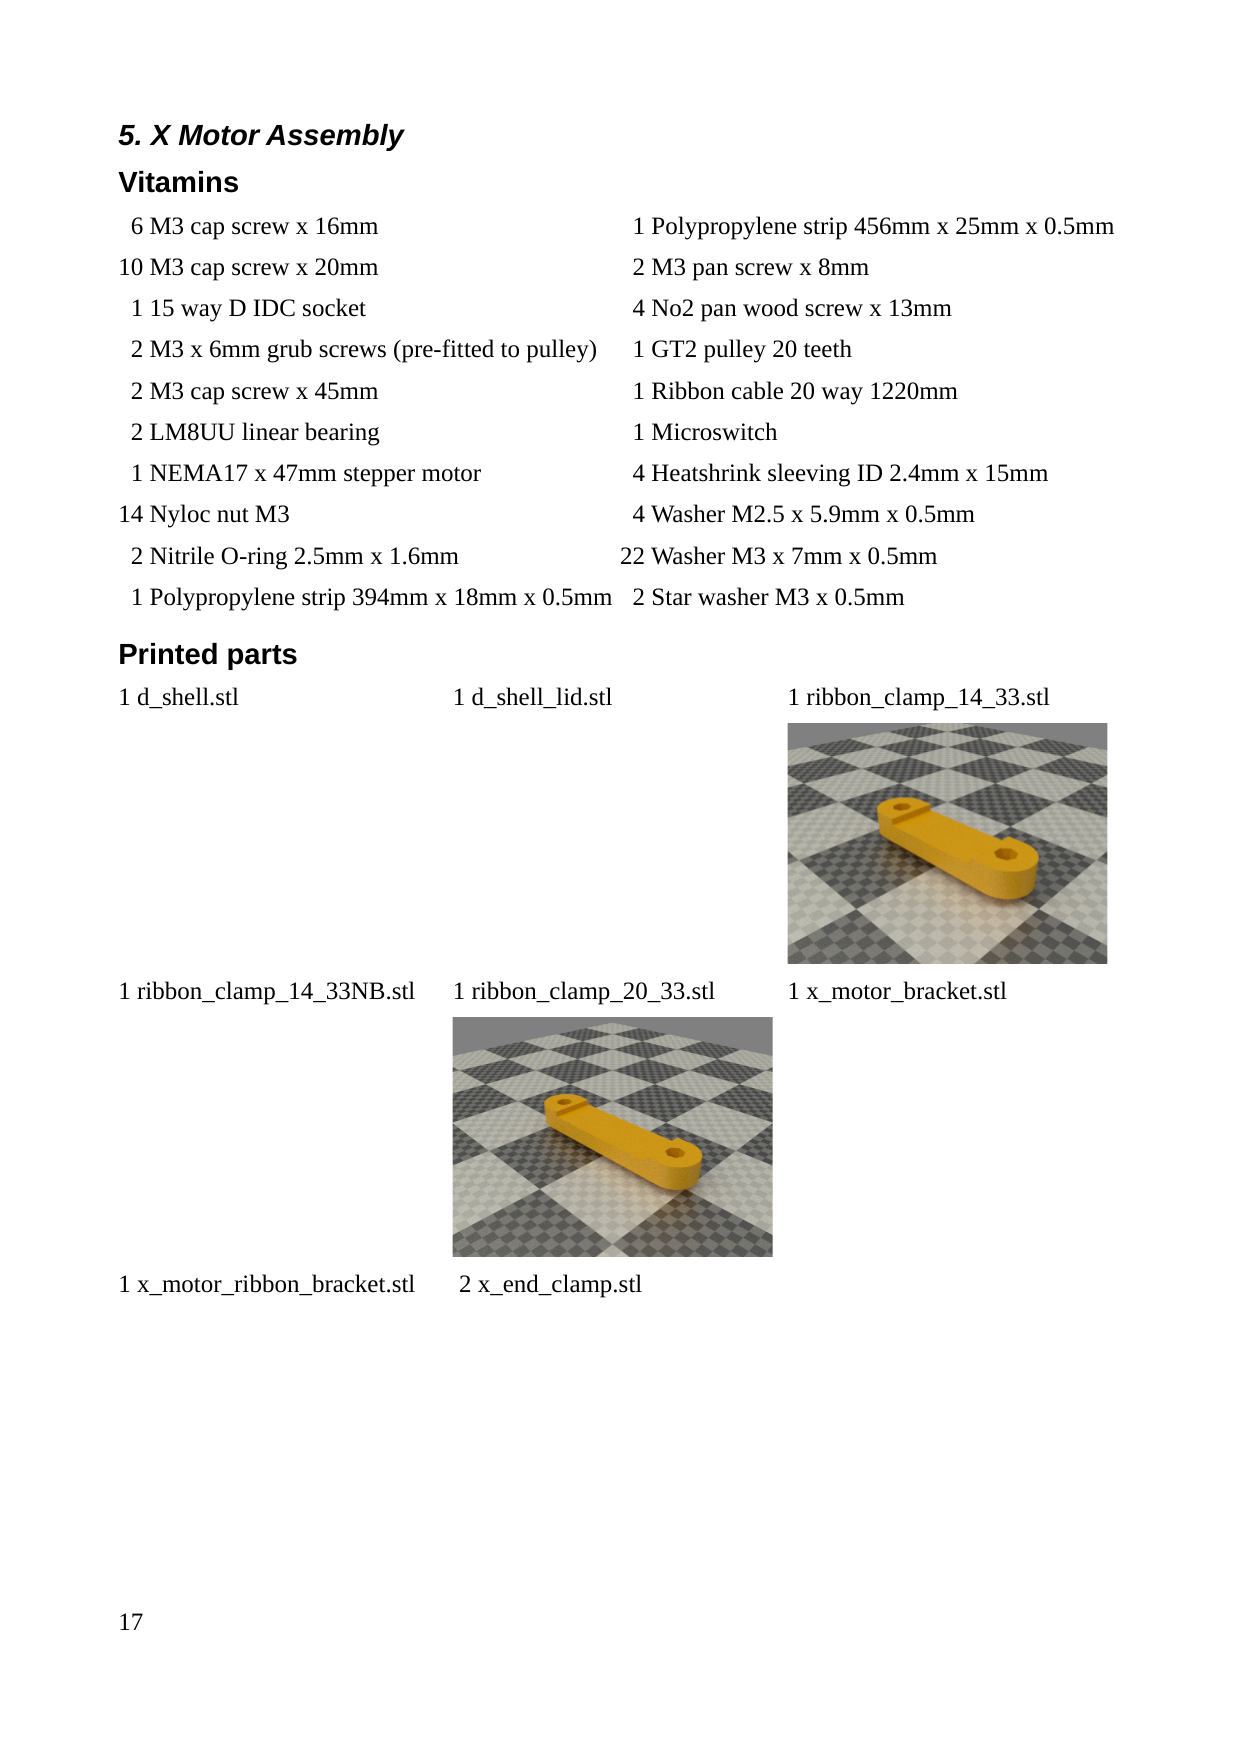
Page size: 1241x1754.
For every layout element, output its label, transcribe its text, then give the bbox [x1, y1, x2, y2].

table_header 1 d_shell.stl [118, 682, 453, 976]
picture [787, 723, 1108, 964]
table_cell [788, 1270, 1122, 1563]
picture [452, 1017, 773, 1257]
table_header 6 M3 cap screw x 16mm 10 M3 cap screw x 20mm 1 15 way D IDC socket 2 M3 x 6mm grub screws (pre-fitted to pulley) 2 M3 cap screw x 45mm 2 LM8UU linear bearing 1 NEMA17 x 47mm stepper motor 14 Nyloc nut M3 2 Nitrile O-ring 2.5mm x 1.6mm 1 Polypropylene strip 394mm x 18mm x 0.5mm [118, 211, 620, 623]
table_header 1 d_shell_lid.stl [453, 682, 787, 976]
table_cell 1 x_motor_ribbon_bracket.stl [118, 1270, 453, 1563]
table_cell 2 x_end_clamp.stl [453, 1270, 787, 1563]
table_cell 1 ribbon_clamp_14_33NB.stl [118, 976, 453, 1269]
subtitle Printed parts [118, 637, 1122, 670]
subtitle X Motor Assembly [118, 118, 1122, 152]
table_cell 1 x_motor_bracket.stl [788, 976, 1122, 1269]
subtitle Vitamins [118, 165, 1122, 199]
table_header 1 Polypropylene strip 456mm x 25mm x 0.5mm 2 M3 pan screw x 8mm 4 No2 pan wood screw x 13mm 1 GT2 pulley 20 teeth 1 Ribbon cable 20 way 1220mm 1 Microswitch 4 Heatshrink sleeving ID 2.4mm x 15mm 4 Washer M2.5 x 5.9mm x 0.5mm 22 Washer M3 x 7mm x 0.5mm 2 Star washer M3 x 0.5mm [620, 211, 1122, 623]
table_header 1 ribbon_clamp_14_33.stl [788, 682, 1122, 976]
table_cell 1 ribbon_clamp_20_33.stl [453, 976, 787, 1269]
